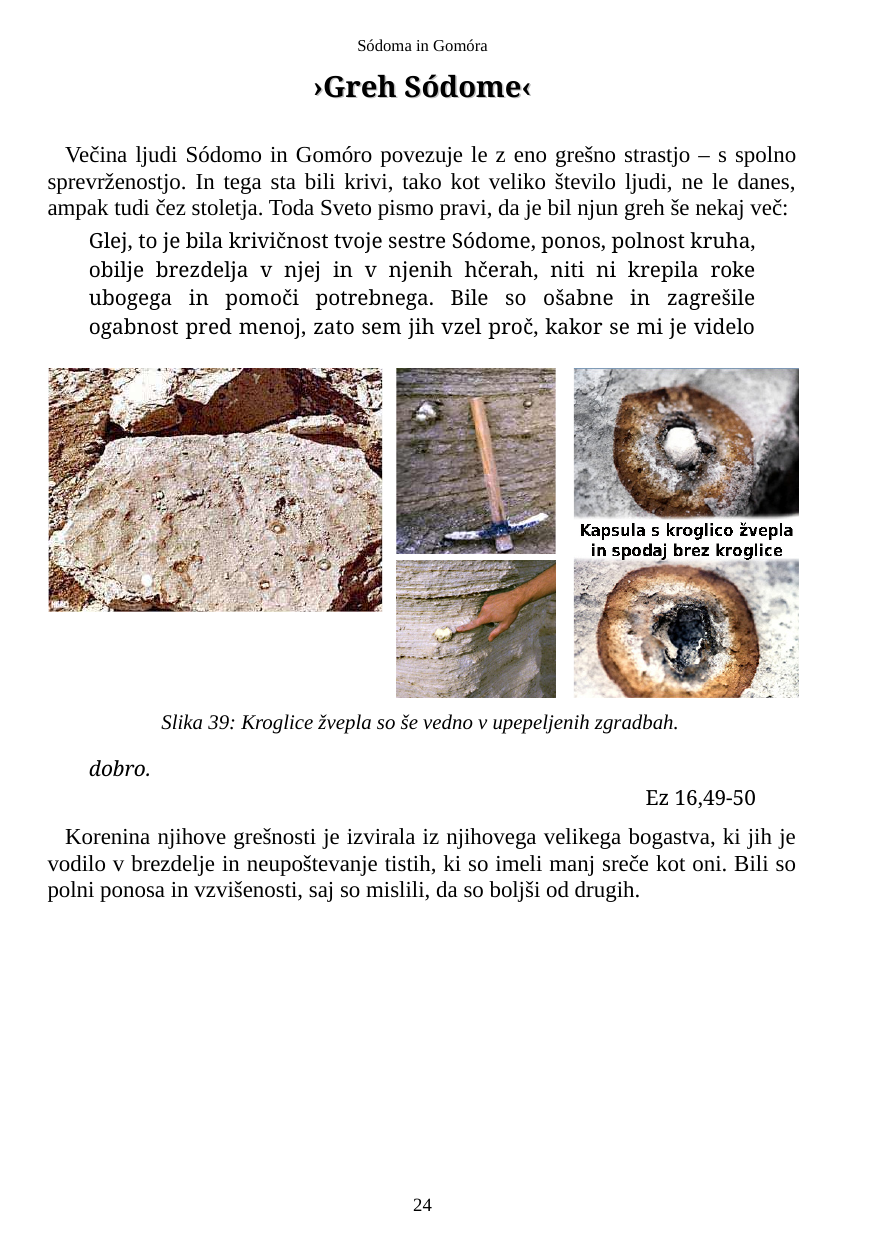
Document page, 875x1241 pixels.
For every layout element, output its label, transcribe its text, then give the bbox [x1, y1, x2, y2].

text Večina ljudi Sódomo in Gomóro povezuje le z eno grešno strastjo – s spolno sprevrženostjo. In tega sta bili krivi, tako kot veliko število ljudi, ne le danes, ampak tudi čez stoletja. Toda Sveto pismo pravi, da je bil njun greh še nekaj več: [47, 141, 797, 221]
text Glej, to je bila krivičnost tvoje sestre Sódome, ponos, polnost kruha, obilje brezdelja v njej in v njenih hčerah, niti ni krepila roke ubogega in pomoči potrebnega. Bile so ošabne in zagrešile ogabnost pred menoj, zato sem jih vzel proč, kakor se mi je videlo [89, 226, 756, 368]
subtitle ›Greh Sódome‹ [47, 66, 797, 106]
picture [396, 560, 556, 698]
picture [48, 368, 383, 612]
picture [573, 368, 799, 698]
picture [396, 368, 556, 554]
text Slika 39: Kroglice žvepla so še vedno v upepeljenih zgradbah. [46, 368, 794, 734]
text Korenina njihove grešnosti je izvirala iz njihovega velikega bogastva, ki jih je vodilo v brezdelje in neupoštevanje tistih, ki so imeli manj sreče kot oni. Bili so polni ponosa in vzvišenosti, saj so mislili, da so boljši od drugih. [47, 823, 797, 902]
text dobro. Ez 16,49-50 [89, 737, 756, 811]
